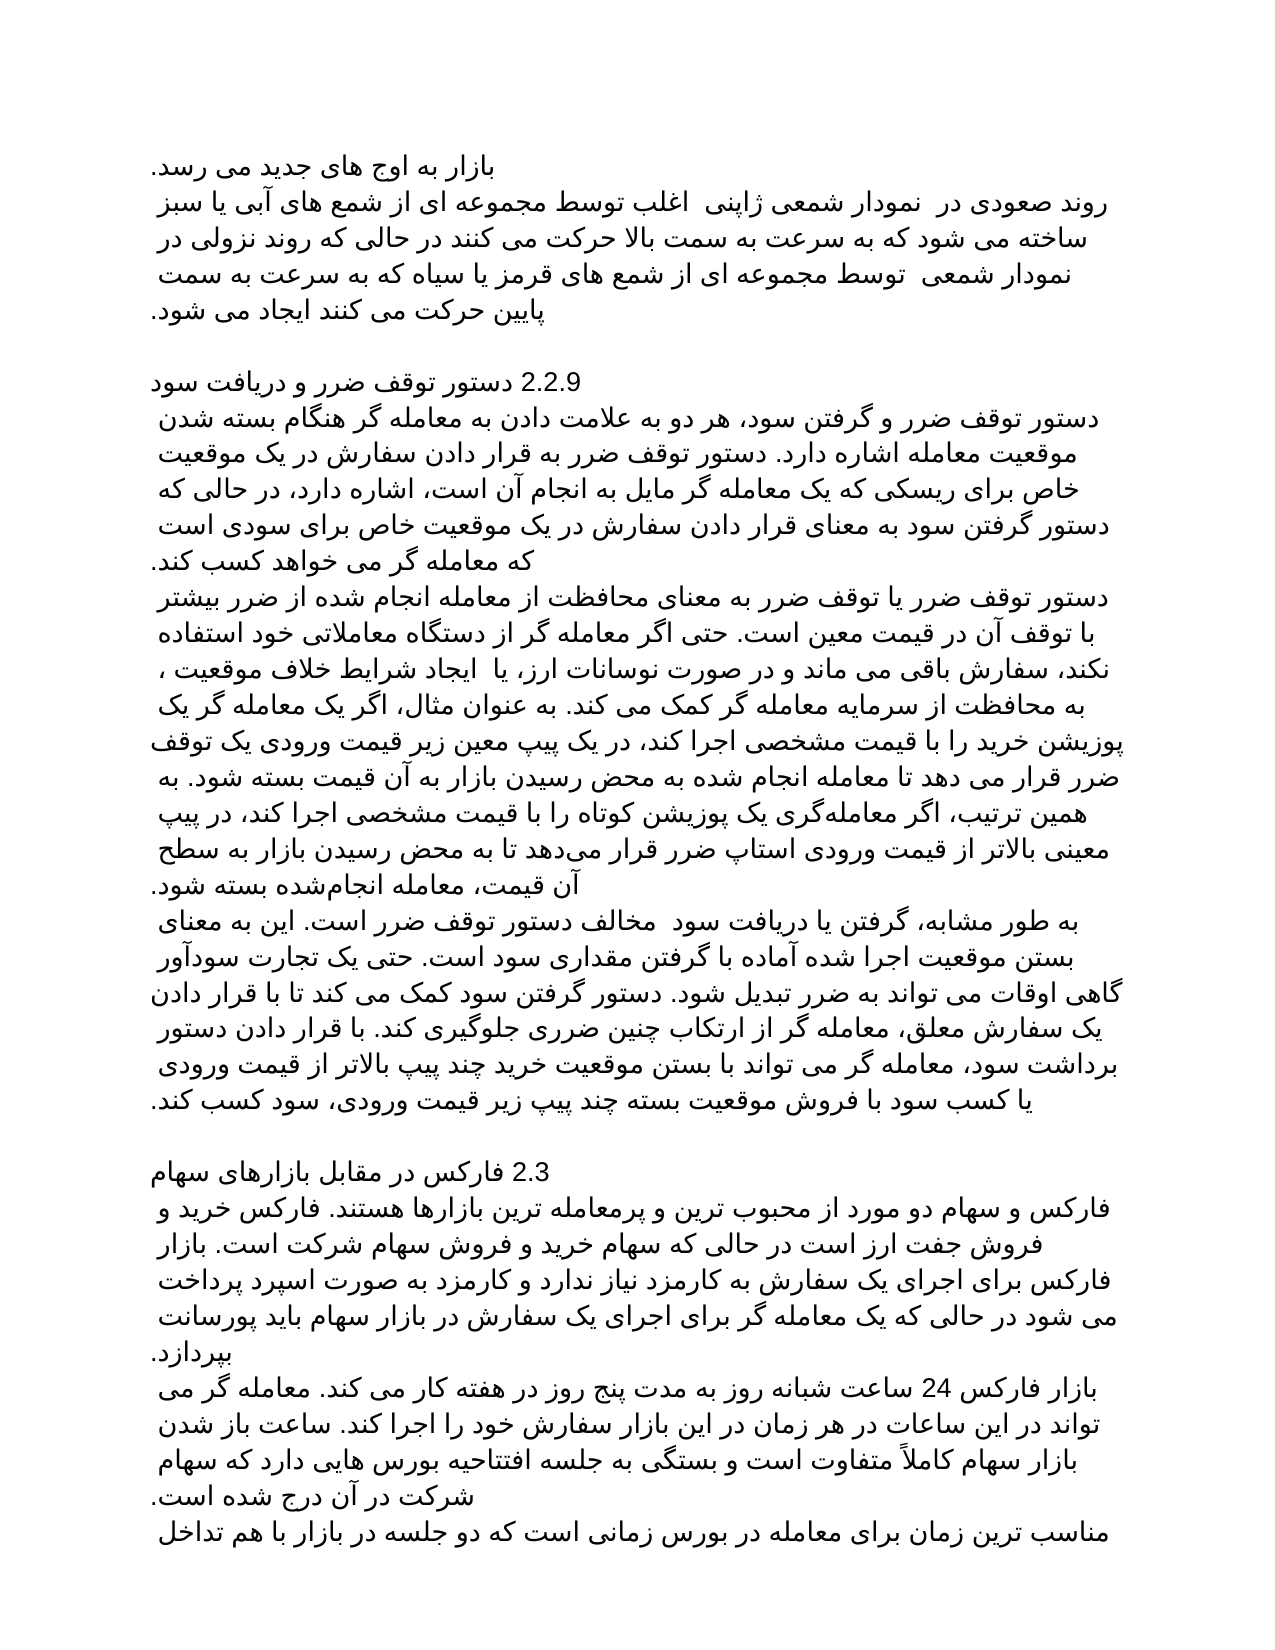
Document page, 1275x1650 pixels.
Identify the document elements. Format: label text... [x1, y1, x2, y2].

text روند صعودی در نمودار شمعی ژاپنی اغلب توسط مجموعه ای از شمع های آبی یا سبز ساخته می شود که به سرعت به سمت بالا حرکت می کنند در حالی که روند نزولی در نمودار شمعی توسط مجموعه ای از شمع های قرمز یا سیاه که به سرعت به سمت پایین حرکت می کنند ایجاد می شود. [150, 186, 1125, 325]
text فارکس و سهام دو مورد از محبوب ترین و پرمعامله ترین بازارها هستند. فارکس خرید و فروش جفت ارز است در حالی که سهام خرید و فروش سهام شرکت است. بازار فارکس برای اجرای یک سفارش به کارمزد نیاز ندارد و کارمزد به صورت اسپرد پرداخت می شود در حالی که یک معامله گر برای اجرای یک سفارش در بازار سهام باید پورسانت بپردازد. [150, 1192, 1125, 1367]
text بازار فارکس 24 ساعت شبانه روز به مدت پنج روز در هفته کار می کند. معامله گر می تواند در این ساعات در هر زمان در این بازار سفارش خود را اجرا کند. ساعت باز شدن بازار سهام کاملاً متفاوت است و بستگی به جلسه افتتاحیه بورس هایی دارد که سهام شرکت در آن درج شده است. [150, 1372, 1125, 1511]
text به طور مشابه، گرفتن یا دریافت سود مخالف دستور توقف ضرر است. این به معنای بستن موقعیت اجرا شده آماده با گرفتن مقداری سود است. حتی یک تجارت سودآور گاهی اوقات می تواند به ضرر تبدیل شود. دستور گرفتن سود کمک می کند تا با قرار دادن یک سفارش معلق، معامله گر از ارتکاب چنین ضرری جلوگیری کند. با قرار دادن دستور برداشت سود، معامله گر می تواند با بستن موقعیت خرید چند پیپ بالاتر از قیمت ورودی یا کسب سود با فروش موقعیت بسته چند پیپ زیر قیمت ورودی، سود کسب کند. [150, 905, 1125, 1116]
text 2.3 فارکس در مقابل بازارهای سهام [150, 1156, 1125, 1187]
text 2.2.9 دستور توقف ضرر و دریافت سود [150, 366, 1125, 397]
text دستور توقف ضرر و گرفتن سود، هر دو به علامت دادن به معامله گر هنگام بسته شدن موقعیت معامله اشاره دارد. دستور توقف ضرر به قرار دادن سفارش در یک موقعیت خاص برای ریسکی که یک معامله گر مایل به انجام آن است، اشاره دارد، در حالی که دستور گرفتن سود به معنای قرار دادن سفارش در یک موقعیت خاص برای سودی است که معامله گر می خواهد کسب کند. [150, 402, 1125, 577]
text دستور توقف ضرر یا توقف ضرر به معنای محافظت از معامله انجام شده از ضرر بیشتر با توقف آن در قیمت معین است. حتی اگر معامله گر از دستگاه معاملاتی خود استفاده نکند، سفارش باقی می ماند و در صورت نوسانات ارز، یا ایجاد شرایط خلاف موقعیت ، به محافظت از سرمایه معامله گر کمک می کند. به عنوان مثال، اگر یک معامله گر یک پوزیشن خرید را با قیمت مشخصی اجرا کند، در یک پیپ معین زیر قیمت ورودی یک توقف ضرر قرار می دهد تا معامله انجام شده به محض رسیدن بازار به آن قیمت بسته شود. به همین ترتیب، اگر معامله‌گری یک پوزیشن کوتاه را با قیمت مشخصی اجرا کند، در پیپ معینی بالاتر از قیمت ورودی استاپ ضرر قرار می‌دهد تا به محض رسیدن بازار به سطح آن قیمت، معامله انجام‌شده بسته شود. [150, 581, 1125, 900]
text مناسب ترین زمان برای معامله در بورس زمانی است که دو جلسه در بازار با هم تداخل [150, 1516, 1125, 1547]
text به عبارت ساده تر، روند صعودی به افزایش قیمت در بازار اشاره دارد در حالی که روند نزولی به معنای کاهش قیمت در بازار است. به این روندها، روند گاو نر و خرس نیز می گویند. این به این دلیل است که گاو نر اغلب با شاخ خود به سمت بالا ضربه می زند و خرس ها سعی می کنند با پنجه های خود به سمت پایین ضربه بزنند. در یک روند صعودی، بازار به اوج های جدید می رسد. [150, 150, 1125, 181]
